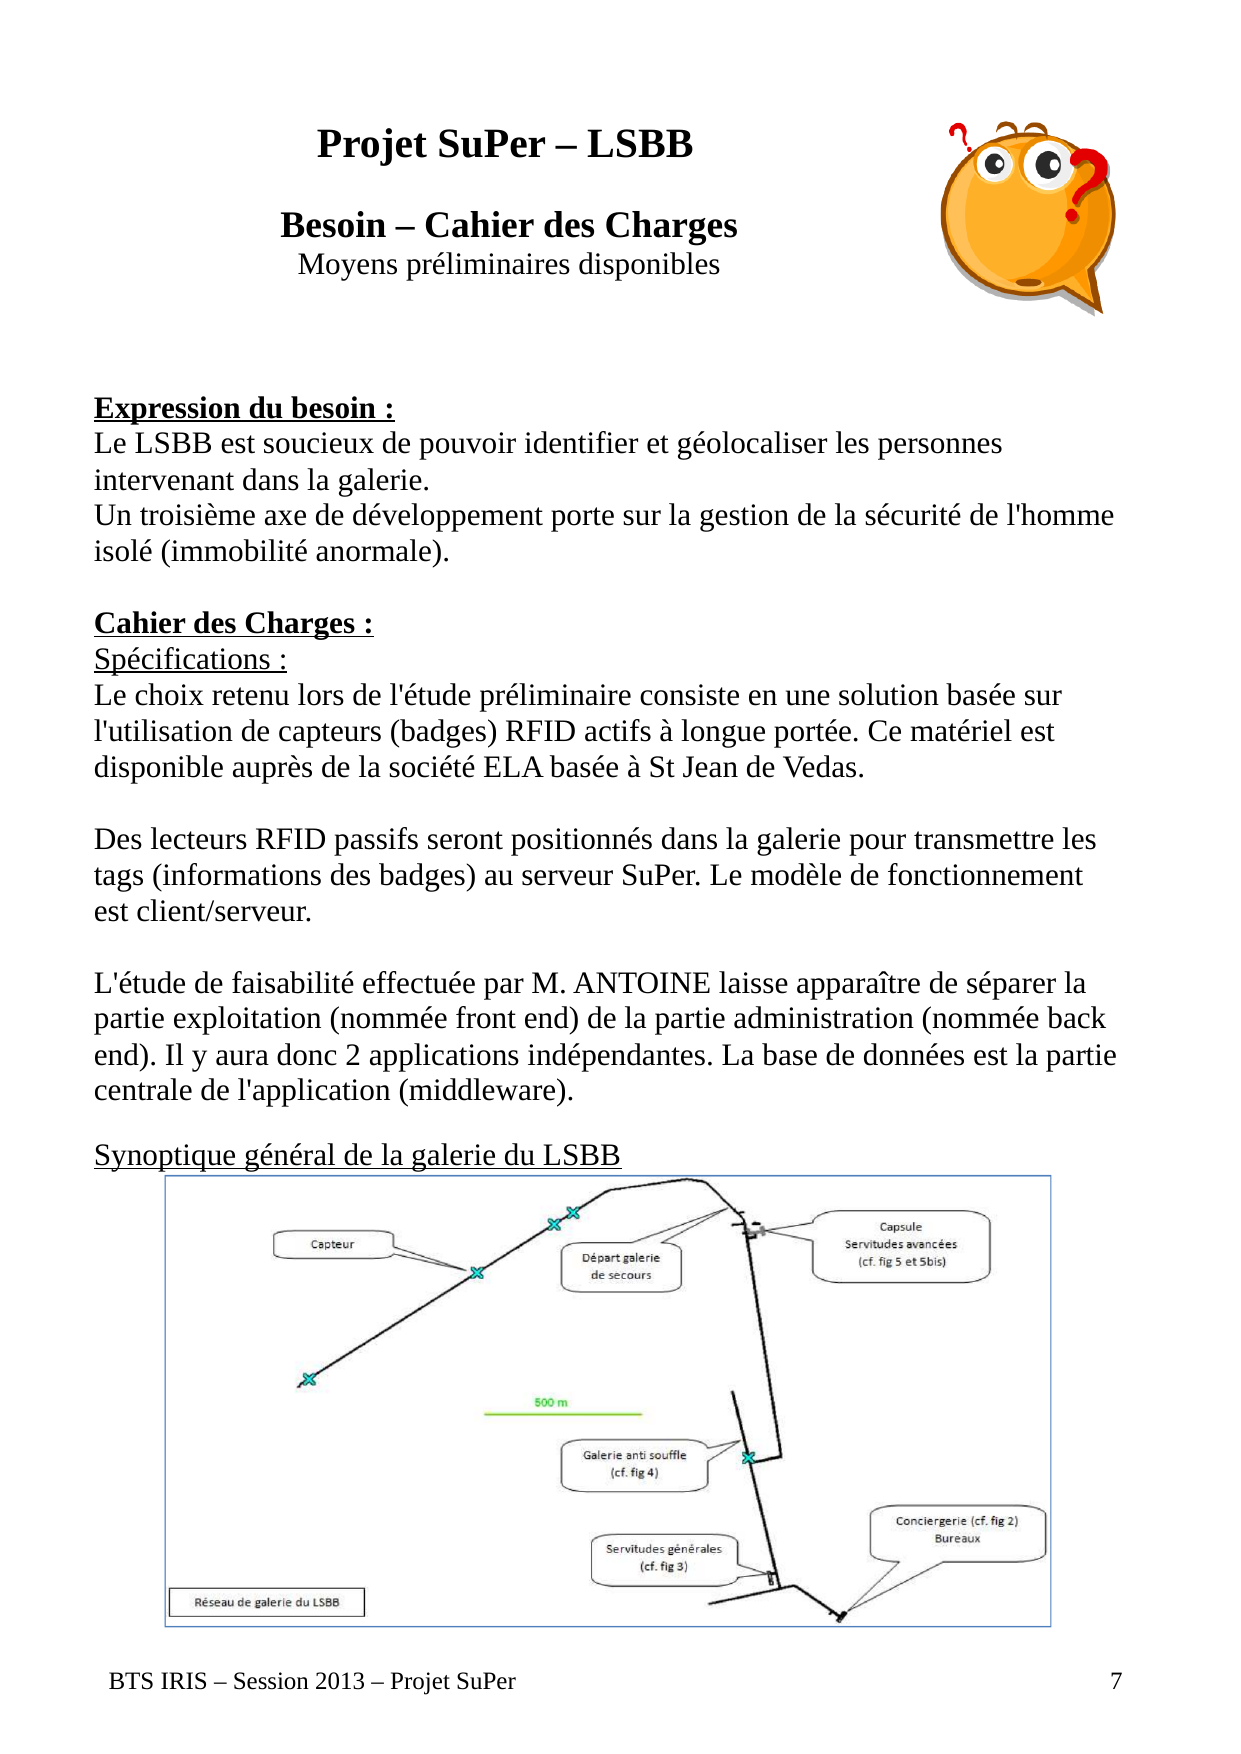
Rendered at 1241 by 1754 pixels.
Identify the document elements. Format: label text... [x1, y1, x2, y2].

picture [924, 119, 1120, 317]
text Besoin – Cahier des Charges [94, 202, 924, 245]
text Le choix retenu lors de l'étude préliminaire consiste en une solution basée sur l'utilisation de capteurs (badges) RFID actifs à longue portée. Ce matériel est disponible auprès de la société ELA basée à St Jean de Vedas. [94, 676, 1122, 784]
text Projet SuPer – LSBB [94, 118, 1122, 166]
text L'étude de faisabilité effectuée par M. ANTOINE laisse apparaître de séparer la partie exploitation (nommée front end) de la partie administration (nommée back end). Il y aura donc 2 applications indépendantes. La base de données est la partie centrale de l'application (middleware). [94, 964, 1122, 1108]
text Cahier des Charges : [94, 604, 1122, 640]
text Synoptique général de la galerie du LSBB [94, 1136, 1122, 1172]
text Spécifications : [94, 640, 1122, 676]
text Des lecteurs RFID passifs seront positionnés dans la galerie pour transmettre les tags (informations des badges) au serveur SuPer. Le modèle de fonctionnement est client/serveur. [94, 820, 1122, 928]
text Le LSBB est soucieux de pouvoir identifier et géolocaliser les personnes intervenant dans la galerie. [94, 425, 1122, 497]
text Expression du besoin : [94, 389, 1122, 425]
text Moyens préliminaires disponibles [94, 245, 924, 281]
text Un troisième axe de développement porte sur la gestion de la sécurité de l'homme isolé (immobilité anormale). [94, 497, 1122, 568]
